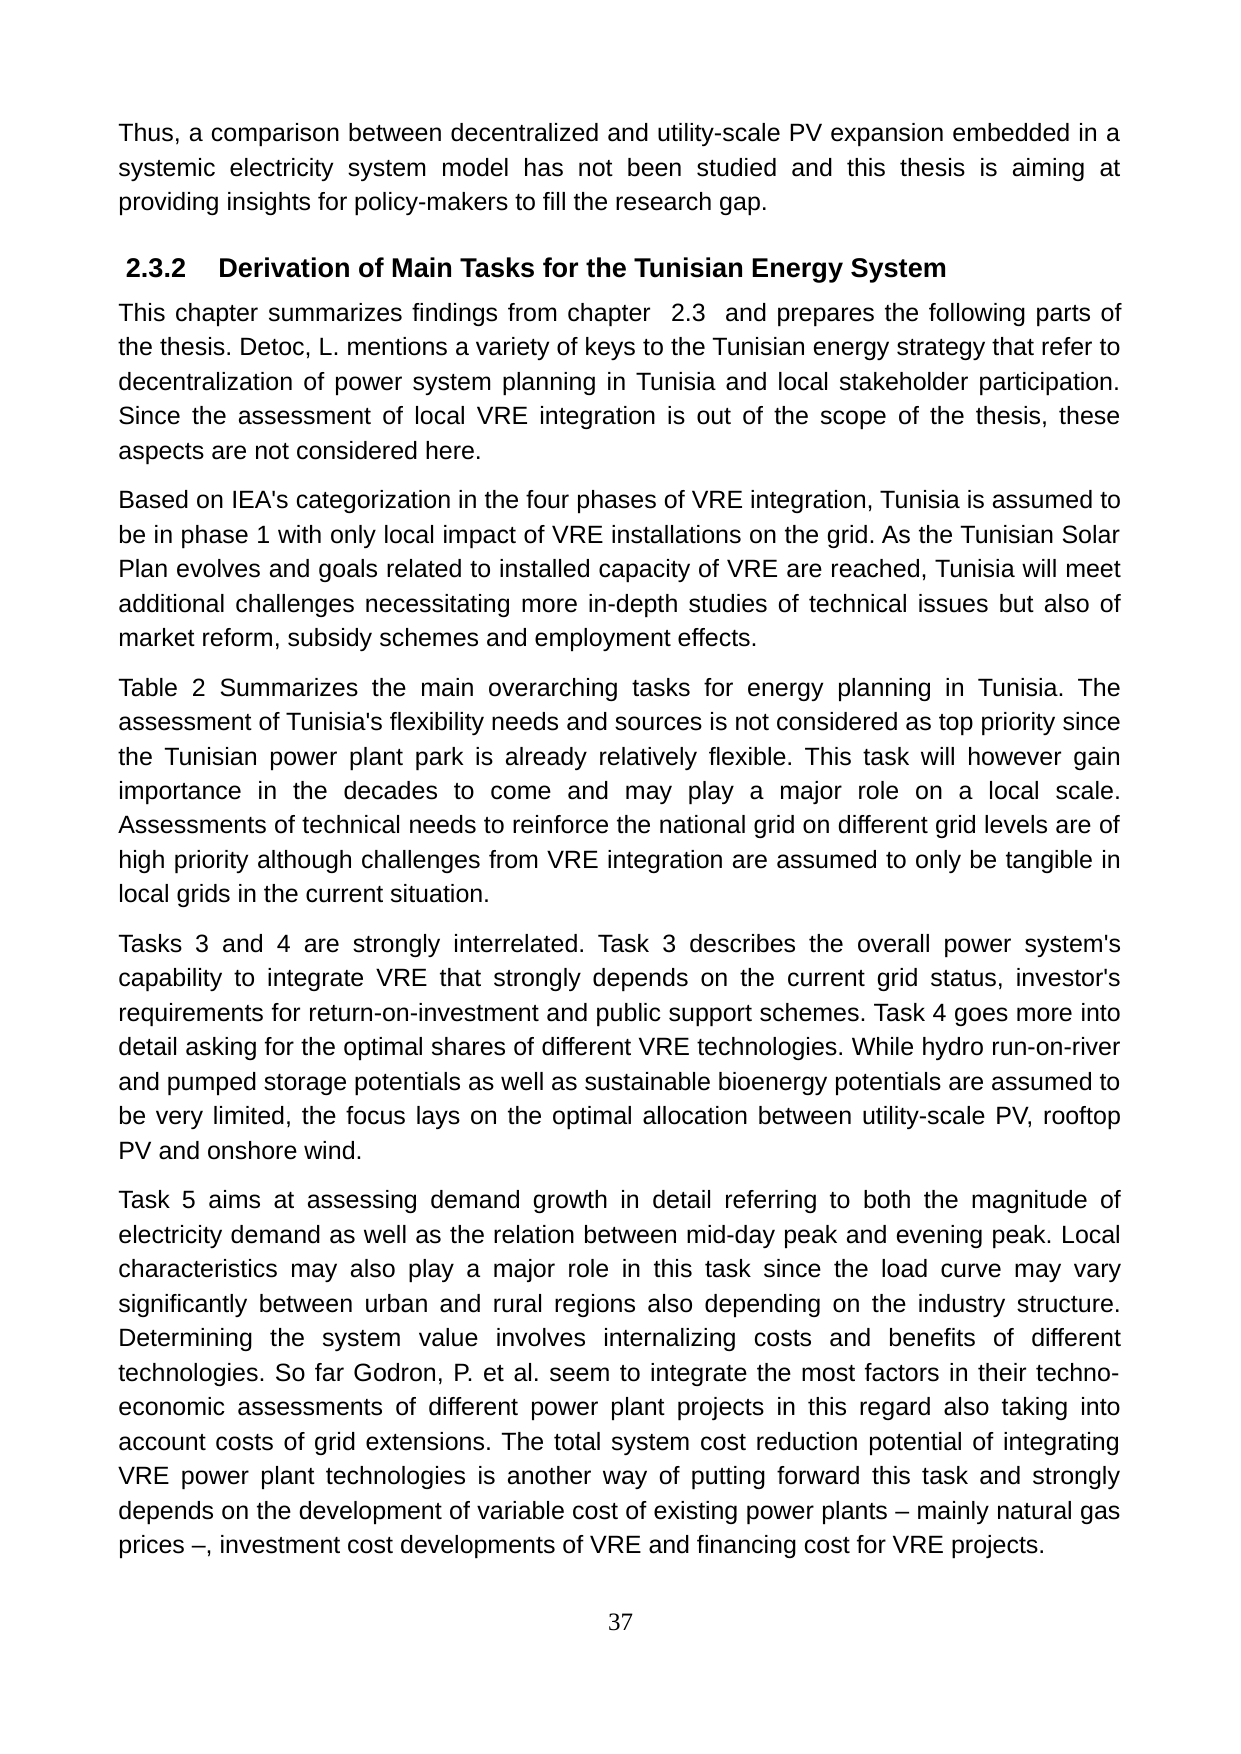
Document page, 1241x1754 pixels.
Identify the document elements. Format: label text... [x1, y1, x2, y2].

text Table 2 Summarizes the main overarching tasks for energy planning in Tunisia. The assessment of Tunisia's flexibility needs and sources is not considered as top priority since the Tunisian power plant park is already relatively flexible. This task will however gain importance in the decades to come and may play a major role on a local scale. Assessments of technical needs to reinforce the national grid on different grid levels are of high priority although challenges from VRE integration are assumed to only be tangible in local grids in the current situation. [118, 673, 1122, 908]
text Task 5 aims at assessing demand growth in detail referring to both the magnitude of electricity demand as well as the relation between mid-day peak and evening peak. Local characteristics may also play a major role in this task since the load curve may vary significantly between urban and rural regions also depending on the industry structure. Determining the system value involves internalizing costs and benefits of different technologies. So far Godron, P. et al. seem to integrate the most factors in their techno-economic assessments of different power plant projects in this regard also taking into account costs of grid extensions. The total system cost reduction potential of integrating VRE power plant technologies is another way of putting forward this task and strongly depends on the development of variable cost of existing power plants – mainly natural gas prices –, investment cost developments of VRE and financing cost for VRE projects. [118, 1185, 1122, 1559]
subtitle Derivation of Main Tasks for the Tunisian Energy System [118, 252, 1122, 283]
text This chapter summarizes findings from chapter 2.3 and prepares the following parts of the thesis. Detoc, L. mentions a variety of keys to the Tunisian energy strategy that refer to decentralization of power system planning in Tunisia and local stakeholder participation. Since the assessment of local VRE integration is out of the scope of the thesis, these aspects are not considered here. [118, 298, 1122, 464]
text Based on IEA's categorization in the four phases of VRE integration, Tunisia is assumed to be in phase 1 with only local impact of VRE installations on the grid. As the Tunisian Solar Plan evolves and goals related to installed capacity of VRE are reached, Tunisia will meet additional challenges necessitating more in-depth studies of technical issues but also of market reform, subsidy schemes and employment effects. [118, 485, 1122, 652]
text Thus, a comparison between decentralized and utility-scale PV expansion embedded in a systemic electricity system model has not been studied and this thesis is aiming at providing insights for policy-makers to fill the research gap. [118, 118, 1122, 216]
text Tasks 3 and 4 are strongly interrelated. Task 3 describes the overall power system's capability to integrate VRE that strongly depends on the current grid status, investor's requirements for return-on-investment and public support schemes. Task 4 goes more into detail asking for the optimal shares of different VRE technologies. While hydro run-on-river and pumped storage potentials as well as sustainable bioenergy potentials are assumed to be very limited, the focus lays on the optimal allocation between utility-scale PV, rooftop PV and onshore wind. [118, 929, 1122, 1164]
